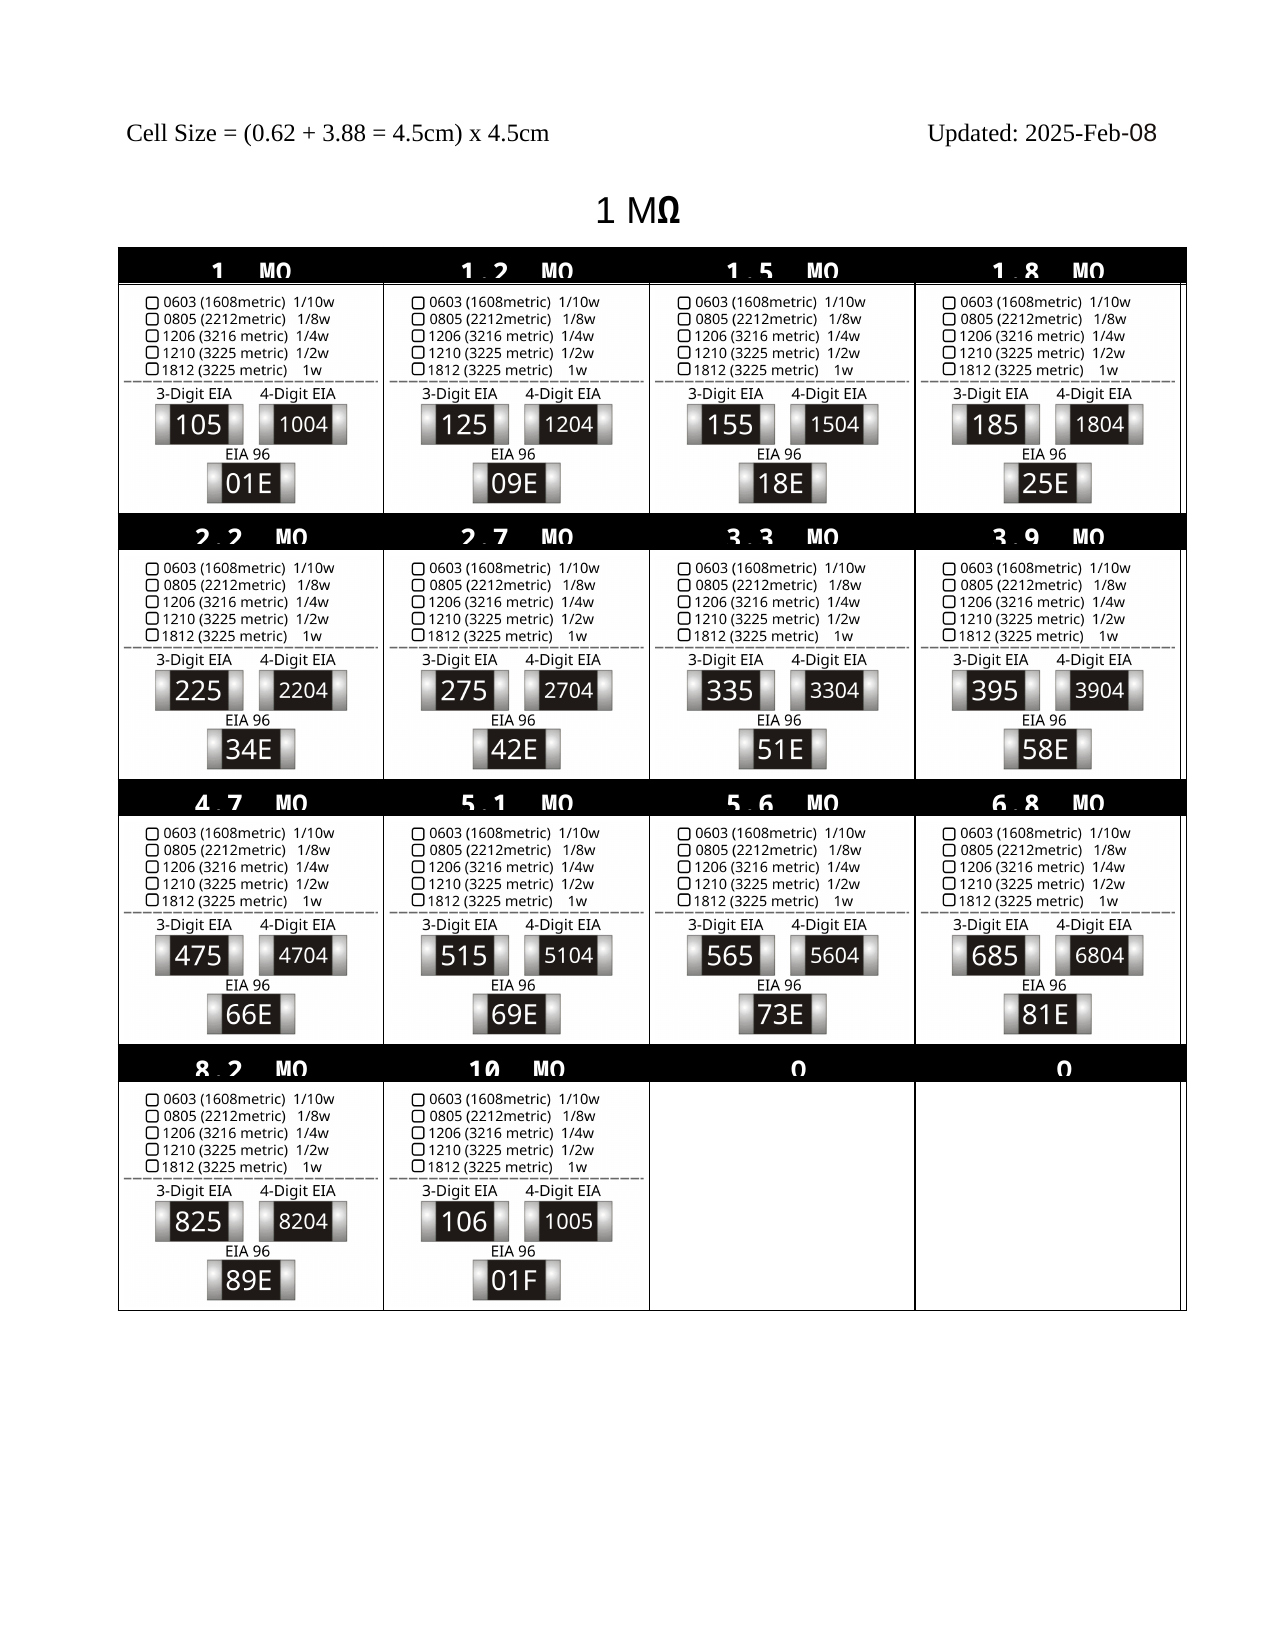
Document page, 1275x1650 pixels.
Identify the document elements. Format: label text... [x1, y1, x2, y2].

picture [123, 290, 378, 510]
table_cell 2.2 MΩ [119, 514, 383, 549]
table_cell [384, 285, 649, 513]
table_cell 8.2 MΩ [119, 1045, 383, 1081]
picture [123, 556, 378, 776]
table_cell [119, 285, 383, 513]
table_cell [1181, 285, 1186, 513]
table_cell [384, 816, 649, 1044]
table_cell Ω [916, 1045, 1180, 1081]
picture [123, 1087, 378, 1307]
table_cell [650, 816, 914, 1044]
table_header 1.5 MΩ [650, 248, 914, 283]
picture [655, 822, 910, 1041]
picture [920, 556, 1175, 776]
table_cell [650, 550, 914, 778]
table_cell 2.7 MΩ [384, 514, 649, 549]
table_cell [916, 1082, 1180, 1310]
table_cell [650, 1082, 914, 1310]
table_cell [916, 285, 1180, 513]
picture [920, 290, 1175, 510]
picture [655, 290, 910, 510]
table_cell 3.3 MΩ [650, 514, 914, 549]
picture [389, 556, 644, 776]
table_cell [650, 285, 914, 513]
table_cell 5.6 MΩ [650, 780, 914, 815]
table_cell 5.1 MΩ [384, 780, 649, 815]
table_cell 10 MΩ [384, 1045, 649, 1081]
table_cell [384, 550, 649, 778]
table_cell [1181, 1045, 1186, 1081]
table_cell 3.9 MΩ [916, 514, 1180, 549]
table_cell [916, 816, 1180, 1044]
table_header [1181, 248, 1186, 283]
table_cell [119, 1082, 383, 1310]
picture [389, 1087, 644, 1307]
table_cell [1181, 816, 1186, 1044]
picture [655, 556, 910, 776]
picture [123, 822, 378, 1041]
picture [389, 822, 644, 1041]
picture [920, 822, 1175, 1041]
table_cell Ω [650, 1045, 914, 1081]
table_header 1.2 MΩ [384, 248, 649, 283]
table_cell 4.7 MΩ [119, 780, 383, 815]
table_cell [1181, 1082, 1186, 1310]
table_cell [1181, 780, 1186, 815]
table_cell [916, 550, 1180, 778]
table_header 1.8 MΩ [916, 248, 1180, 283]
subtitle 1 MΩ [118, 183, 1157, 234]
table_cell [1181, 514, 1186, 549]
table_cell 6.8 MΩ [916, 780, 1180, 815]
table_header 1 MΩ [119, 248, 383, 283]
table_cell [119, 816, 383, 1044]
table_cell [119, 550, 383, 778]
picture [389, 290, 644, 510]
table_cell [384, 1082, 649, 1310]
table_cell [1181, 550, 1186, 778]
